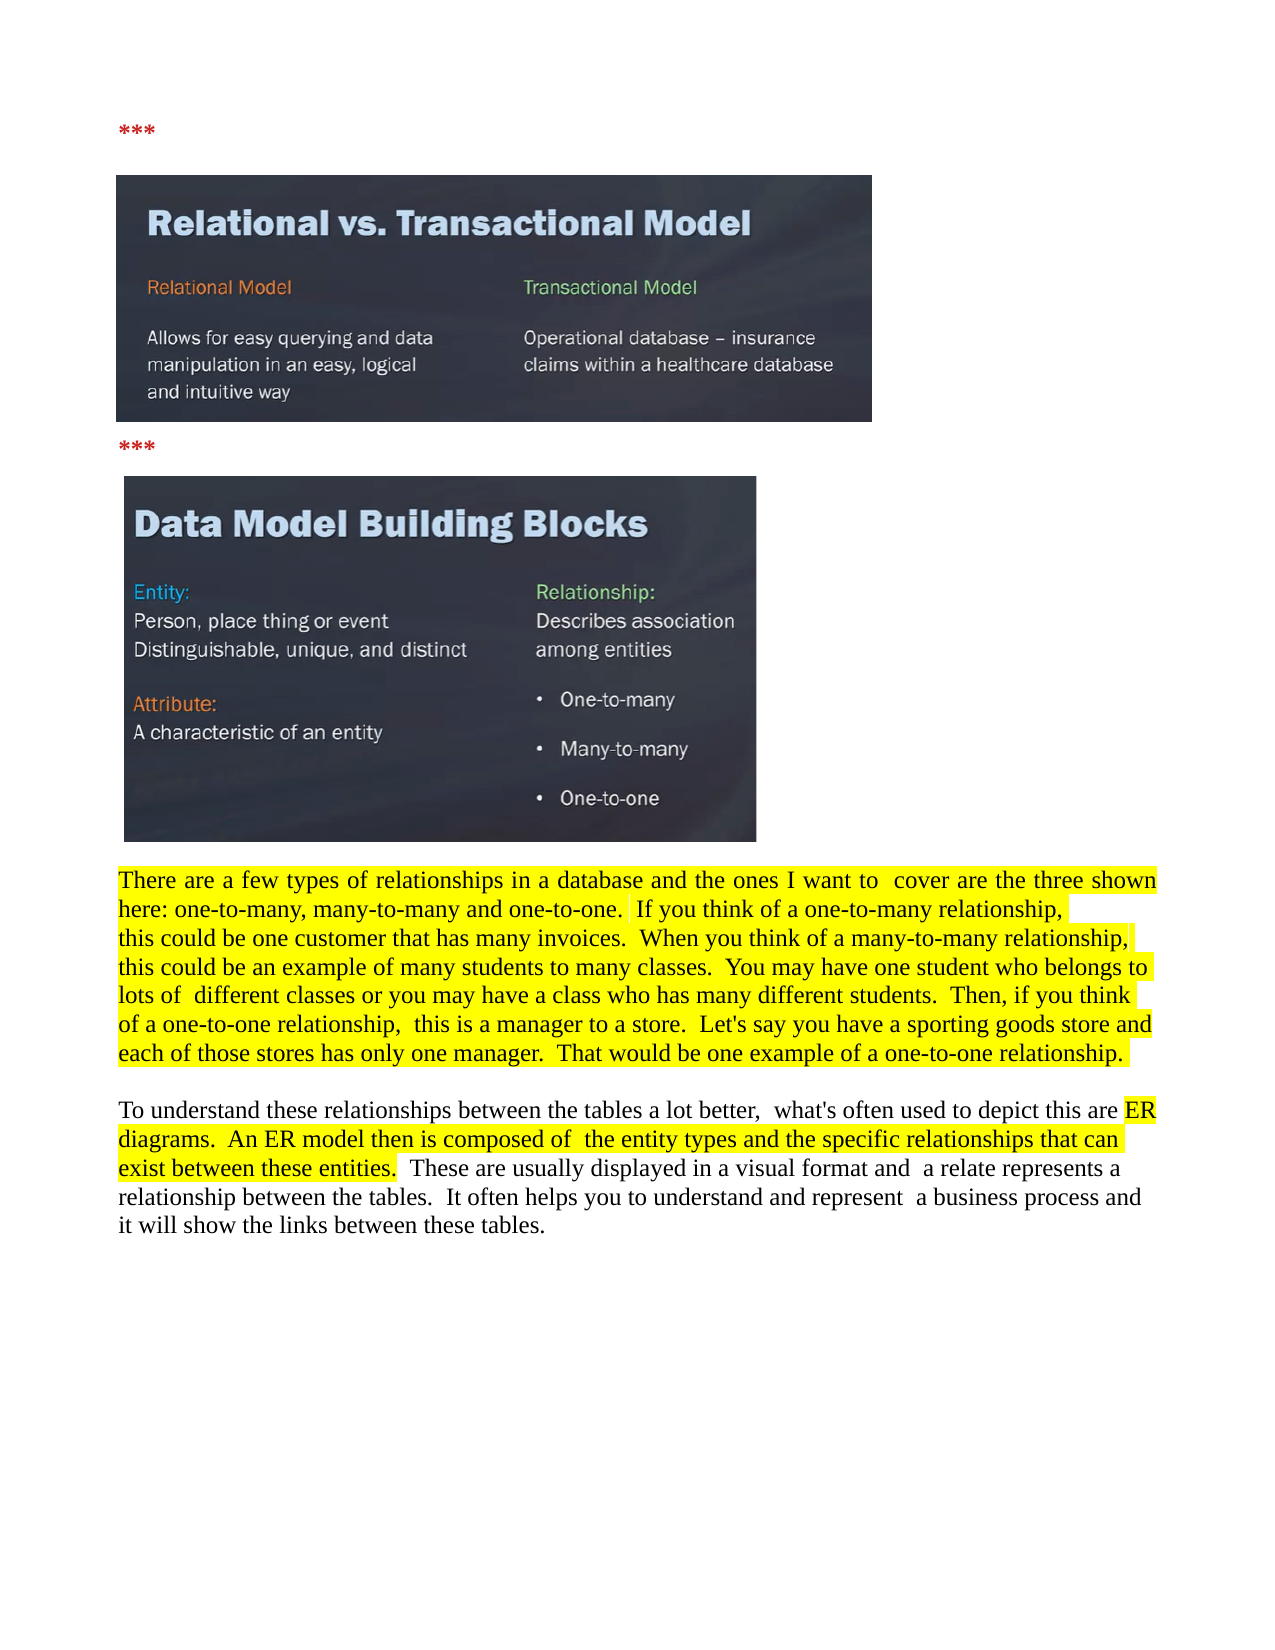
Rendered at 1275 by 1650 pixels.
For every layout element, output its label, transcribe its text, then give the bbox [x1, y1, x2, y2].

text *** [118, 118, 1157, 147]
text To understand these relationships between the tables a lot better, what's often used to depict this are ER diagrams. An ER model then is composed of the entity types and the specific relationships that can exist between these entities. These are usually displayed in a visual format and a relate represents a relationship between the tables. It often helps you to understand and represent a business process and it will show the links between these tables. [118, 1096, 1157, 1239]
picture [124, 476, 757, 842]
text this could be one customer that has many invoices. When you think of a many-to-many relationship, [118, 923, 1157, 952]
text this could be an example of many students to many classes. You may have one student who belongs to lots of different classes or you may have a class who has many different students. Then, if you think of a one-to-one relationship, this is a manager to a store. Let's say you have a sporting goods store and each of those stores has only one manager. That would be one example of a one-to-one relationship. [118, 952, 1157, 1067]
text There are a few types of relationships in a database and the ones I want to cover are the three shown here: one-to-many, many-to-many and one-to-one. If you think of a one-to-many relationship, [118, 866, 1157, 923]
picture [116, 175, 872, 422]
text *** [118, 434, 1157, 463]
